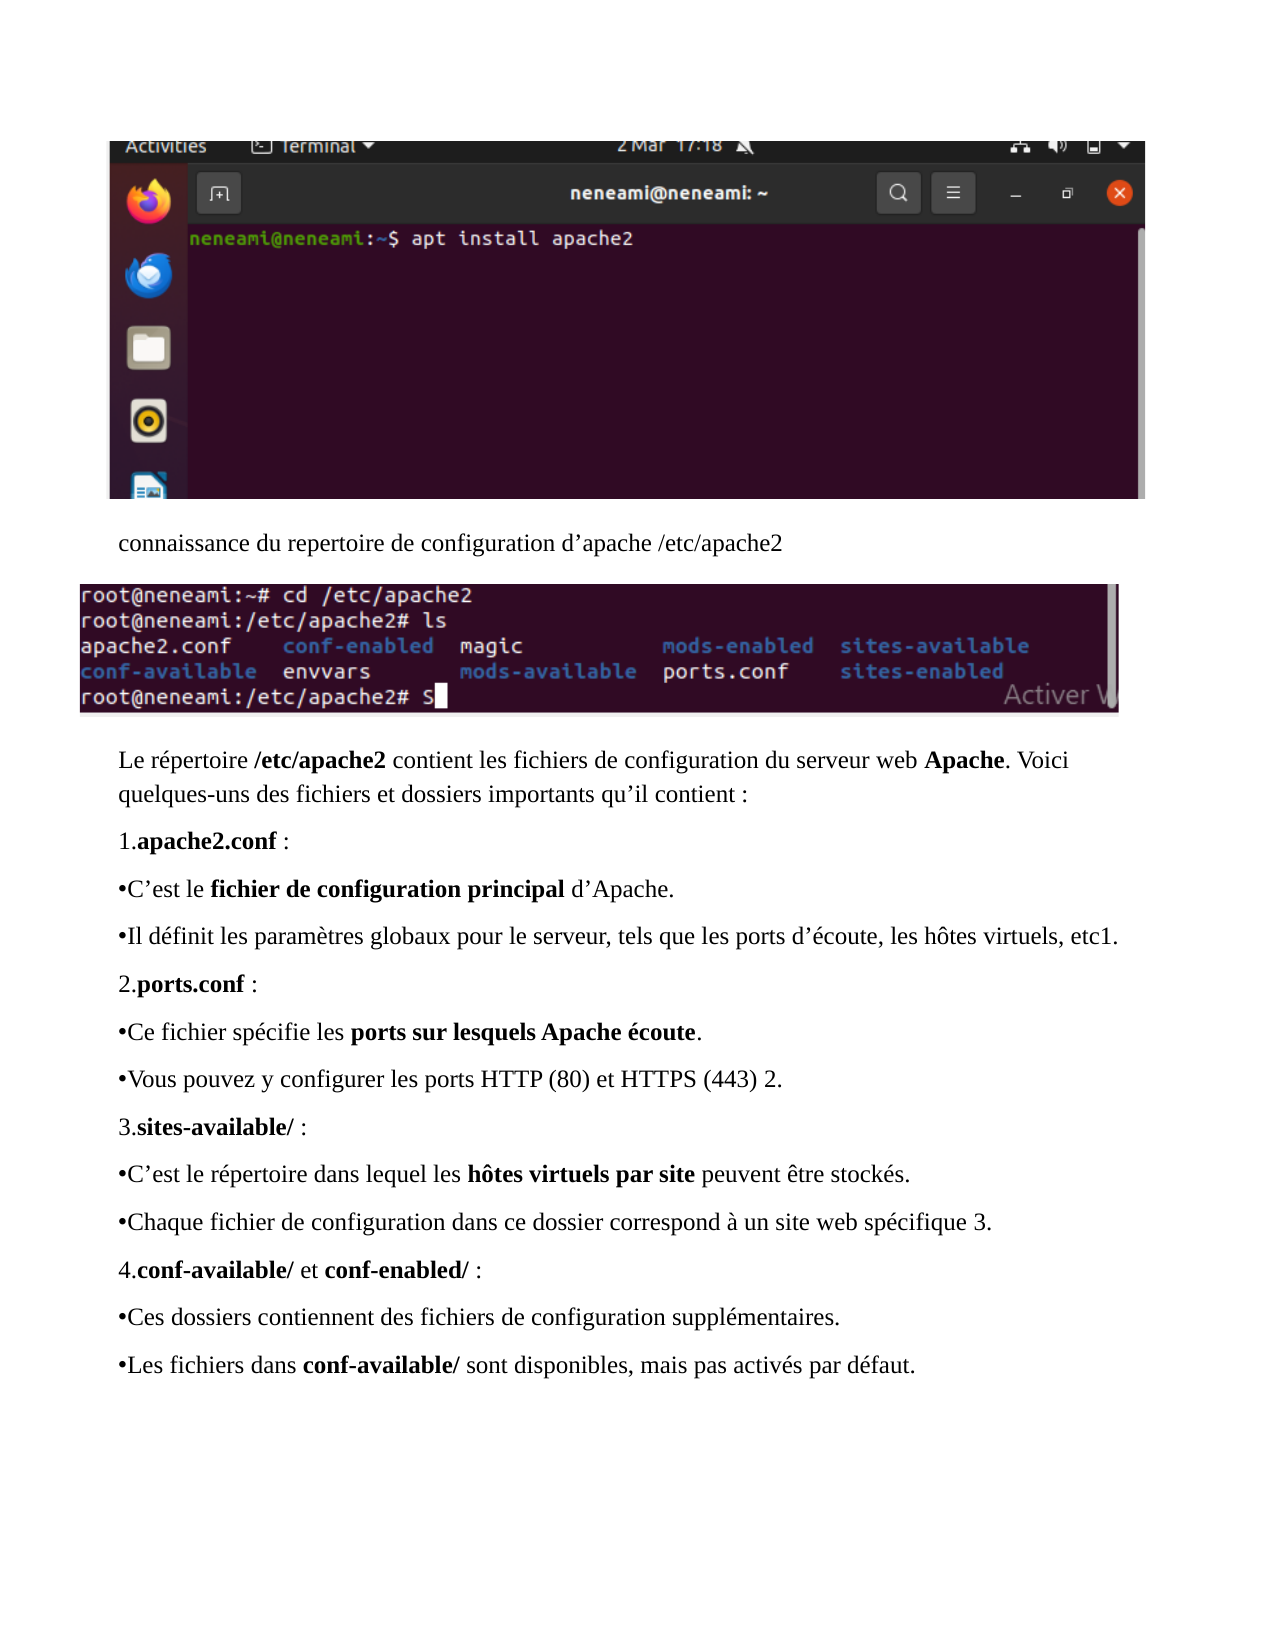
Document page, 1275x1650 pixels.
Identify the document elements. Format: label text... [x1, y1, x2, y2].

text Le répertoire /etc/apache2 contient les fichiers de configuration du serveur web Apache. Voici quelques-uns des fichiers et dossiers importants qu’il contient : [118, 746, 1157, 807]
list sites-available/ : [118, 1112, 1157, 1141]
picture [106, 141, 1146, 499]
picture [79, 584, 1119, 717]
list C’est le fichier de configuration principal d’Apache. [118, 874, 1157, 903]
list Ce fichier spécifie les ports sur lesquels Apache écoute. [118, 1017, 1157, 1045]
list apache2.conf : [118, 826, 1157, 855]
list Vous pouvez y configurer les ports HTTP (80) et HTTPS (443) 2. [118, 1064, 1157, 1093]
list Les fichiers dans conf-available/ sont disponibles, mais pas activés par défaut. [118, 1350, 1157, 1379]
list ports.conf : [118, 969, 1157, 998]
list Ces dossiers contiennent des fichiers de configuration supplémentaires. [118, 1302, 1157, 1331]
list C’est le répertoire dans lequel les hôtes virtuels par site peuvent être stockés. [118, 1159, 1157, 1188]
list conf-available/ et conf-enabled/ : [118, 1255, 1157, 1283]
list Chaque fichier de configuration dans ce dossier correspond à un site web spécifique 3. [118, 1207, 1157, 1236]
text connaissance du repertoire de configuration d’apache /etc/apache2 [118, 528, 1157, 746]
list Il définit les paramètres globaux pour le serveur, tels que les ports d’écoute, les hôtes virtuels, etc1. [118, 921, 1157, 950]
